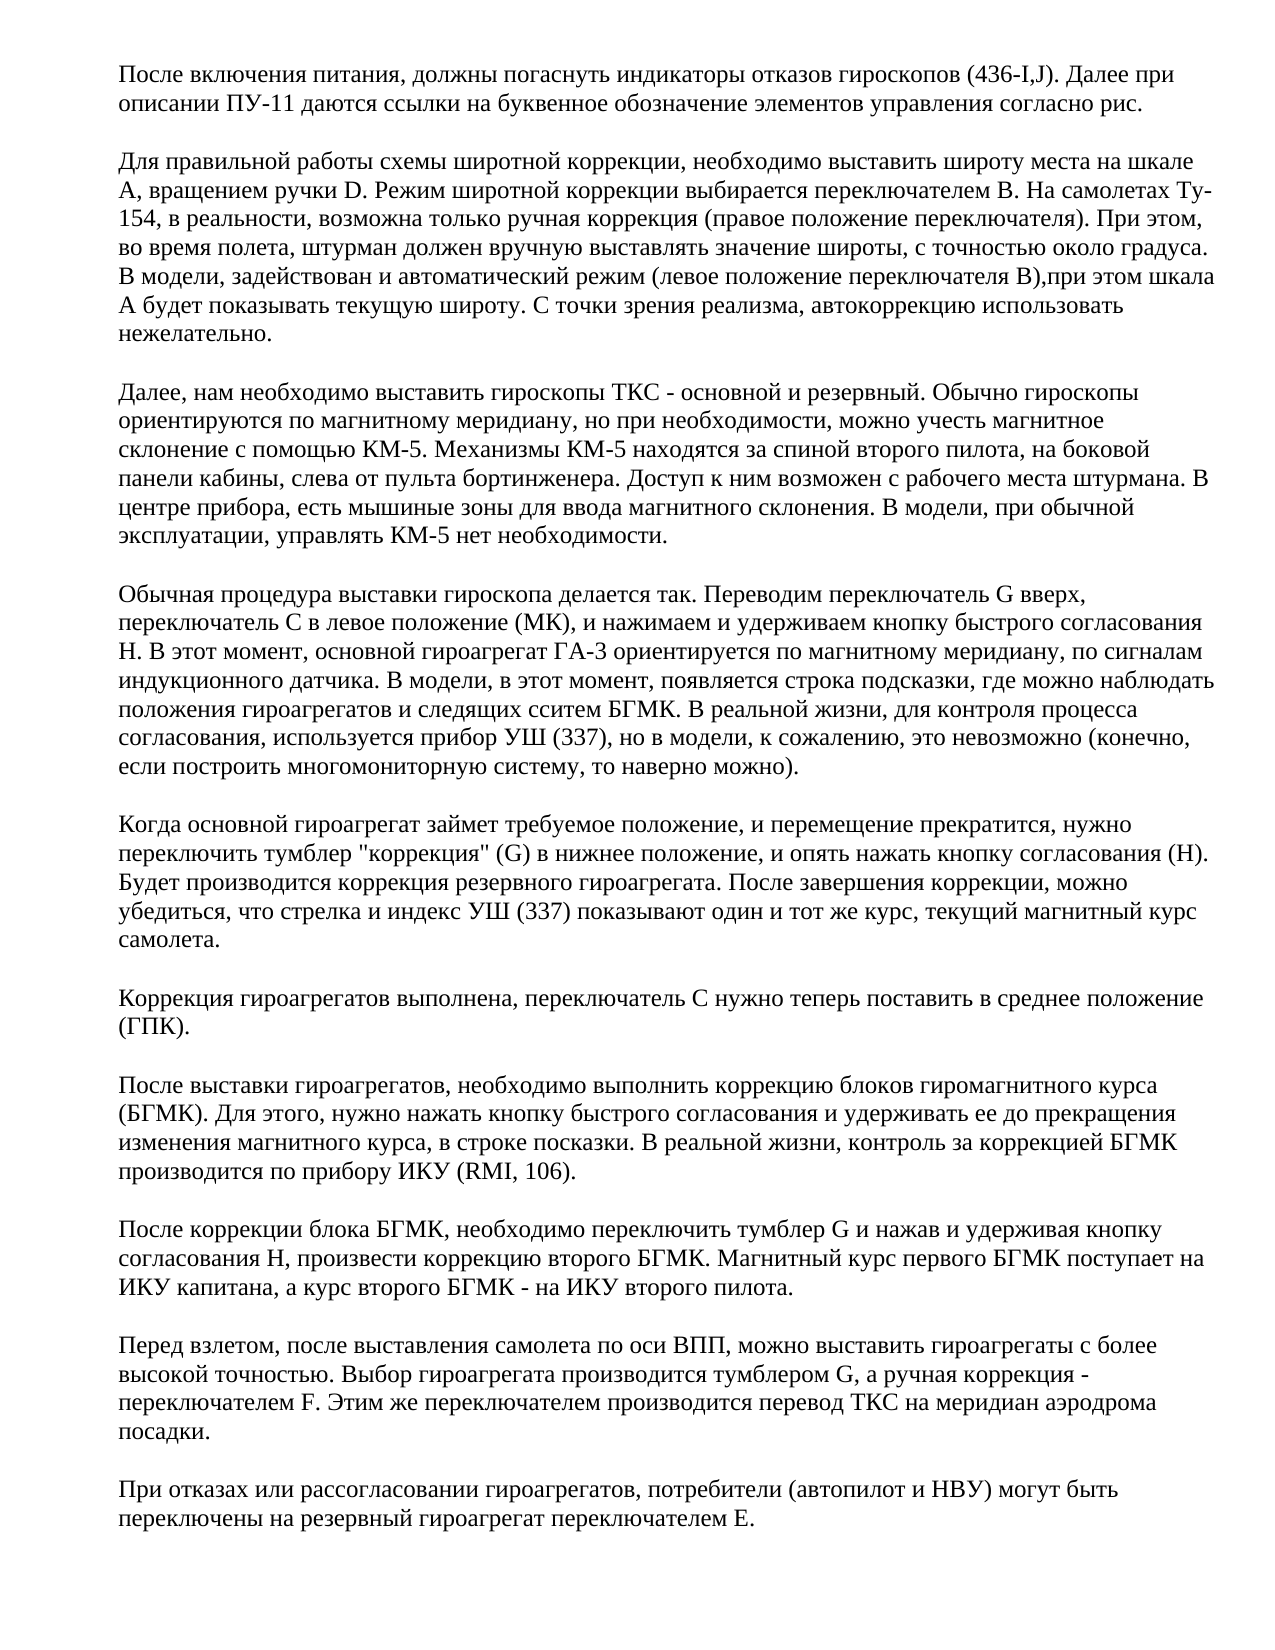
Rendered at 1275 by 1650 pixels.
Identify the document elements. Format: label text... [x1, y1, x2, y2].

text После коррекции блока БГМК, необходимо переключить тумблер G и нажав и удерживая кнопку согласования H, произвести коррекцию второго БГМК. Магнитный курс первого БГМК поступает на ИКУ капитана, а курс второго БГМК - на ИКУ второго пилота. [118, 1214, 1216, 1300]
text Коррекция гироагрегатов выполнена, переключатель C нужно теперь поставить в среднее положение (ГПК). [118, 983, 1216, 1040]
text Для правильной работы схемы широтной коррекции, необходимо выставить широту места на шкале A, вращением ручки D. Режим широтной коррекции выбирается переключателем B. На самолетах Ту-154, в реальности, возможна только ручная коррекция (правое положение переключателя). При этом, во время полета, штурман должен вручную выставлять значение широты, с точностью около градуса. В модели, задействован и автоматический режим (левое положение переключателя B),при этом шкала A будет показывать текущую широту. С точки зрения реализма, автокоррекцию использовать нежелательно. [118, 146, 1216, 347]
text Обычная процедура выставки гироскопа делается так. Переводим переключатель G вверх, переключатель С в левое положение (МК), и нажимаем и удерживаем кнопку быстрого согласования H. В этот момент, основной гироагрегат ГА-3 ориентируется по магнитному меридиану, по сигналам индукционного датчика. В модели, в этот момент, появляется строка подсказки, где можно наблюдать положения гироагрегатов и следящих сситем БГМК. В реальной жизни, для контроля процесса согласования, используется прибор УШ (337), но в модели, к сожалению, это невозможно (конечно, если построить многомониторную систему, то наверно можно). [118, 579, 1216, 780]
text Далее, нам необходимо выставить гироскопы ТКС - основной и резервный. Обычно гироскопы ориентируются по магнитному меридиану, но при необходимости, можно учесть магнитное склонение с помощью КМ-5. Механизмы КМ-5 находятся за спиной второго пилота, на боковой панели кабины, слева от пульта бортинженера. Доступ к ним возможен с рабочего места штурмана. В центре прибора, есть мышиные зоны для ввода магнитного склонения. В модели, при обычной эксплуатации, управлять КМ-5 нет необходимости. [118, 377, 1216, 549]
text После выставки гироагрегатов, необходимо выполнить коррекцию блоков гиромагнитного курса (БГМК). Для этого, нужно нажать кнопку быстрого согласования и удерживать ее до прекращения изменения магнитного курса, в строке посказки. В реальной жизни, контроль за коррекцией БГМК производится по прибору ИКУ (RMI, 106). [118, 1070, 1216, 1185]
text После включения питания, должны погаснуть индикаторы отказов гироскопов (436-I,J). Далее при описании ПУ-11 даются ссылки на буквенное обозначение элементов управления согласно рис. [118, 59, 1216, 117]
text Когда основной гироагрегат займет требуемое положение, и перемещение прекратится, нужно переключить тумблер "коррекция" (G) в нижнее положение, и опять нажать кнопку согласования (H). Будет производится коррекция резервного гироагрегата. После завершения коррекции, можно убедиться, что стрелка и индекс УШ (337) показывают один и тот же курс, текущий магнитный курс самолета. [118, 809, 1216, 953]
text Перед взлетом, после выставления самолета по оси ВПП, можно выставить гироагрегаты с более высокой точностью. Выбор гироагрегата производится тумблером G, а ручная коррекция - переключателем F. Этим же переключателем производится перевод ТКС на меридиан аэродрома посадки. [118, 1330, 1216, 1445]
text При отказах или рассогласовании гироагрегатов, потребители (автопилот и НВУ) могут быть переключены на резервный гироагрегат переключателем E. [118, 1474, 1216, 1532]
